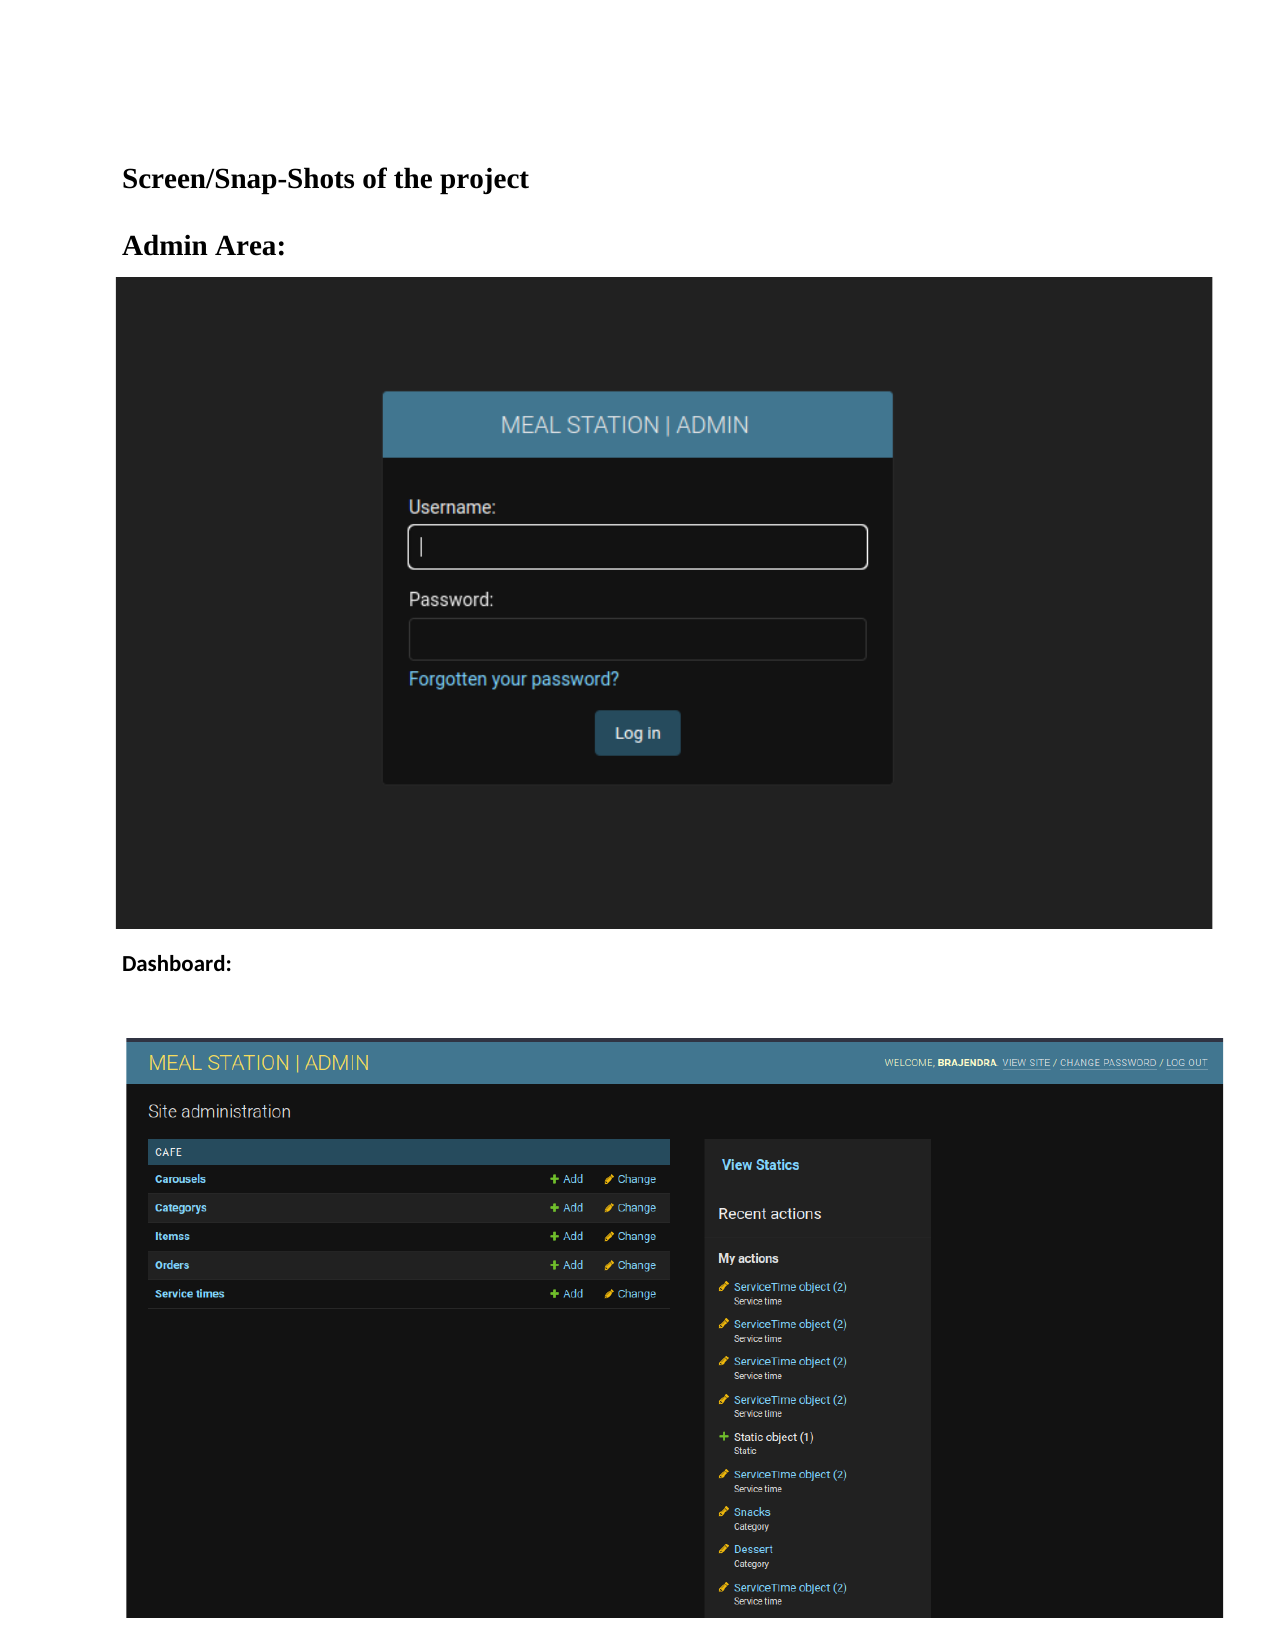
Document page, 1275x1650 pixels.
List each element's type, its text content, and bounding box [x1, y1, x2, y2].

picture [115, 277, 1213, 929]
text Dashboard: [122, 282, 1219, 977]
text Screen/Snap-Shots of the project [122, 161, 1144, 194]
text Admin Area: [122, 228, 1219, 261]
picture [126, 1038, 1224, 1618]
